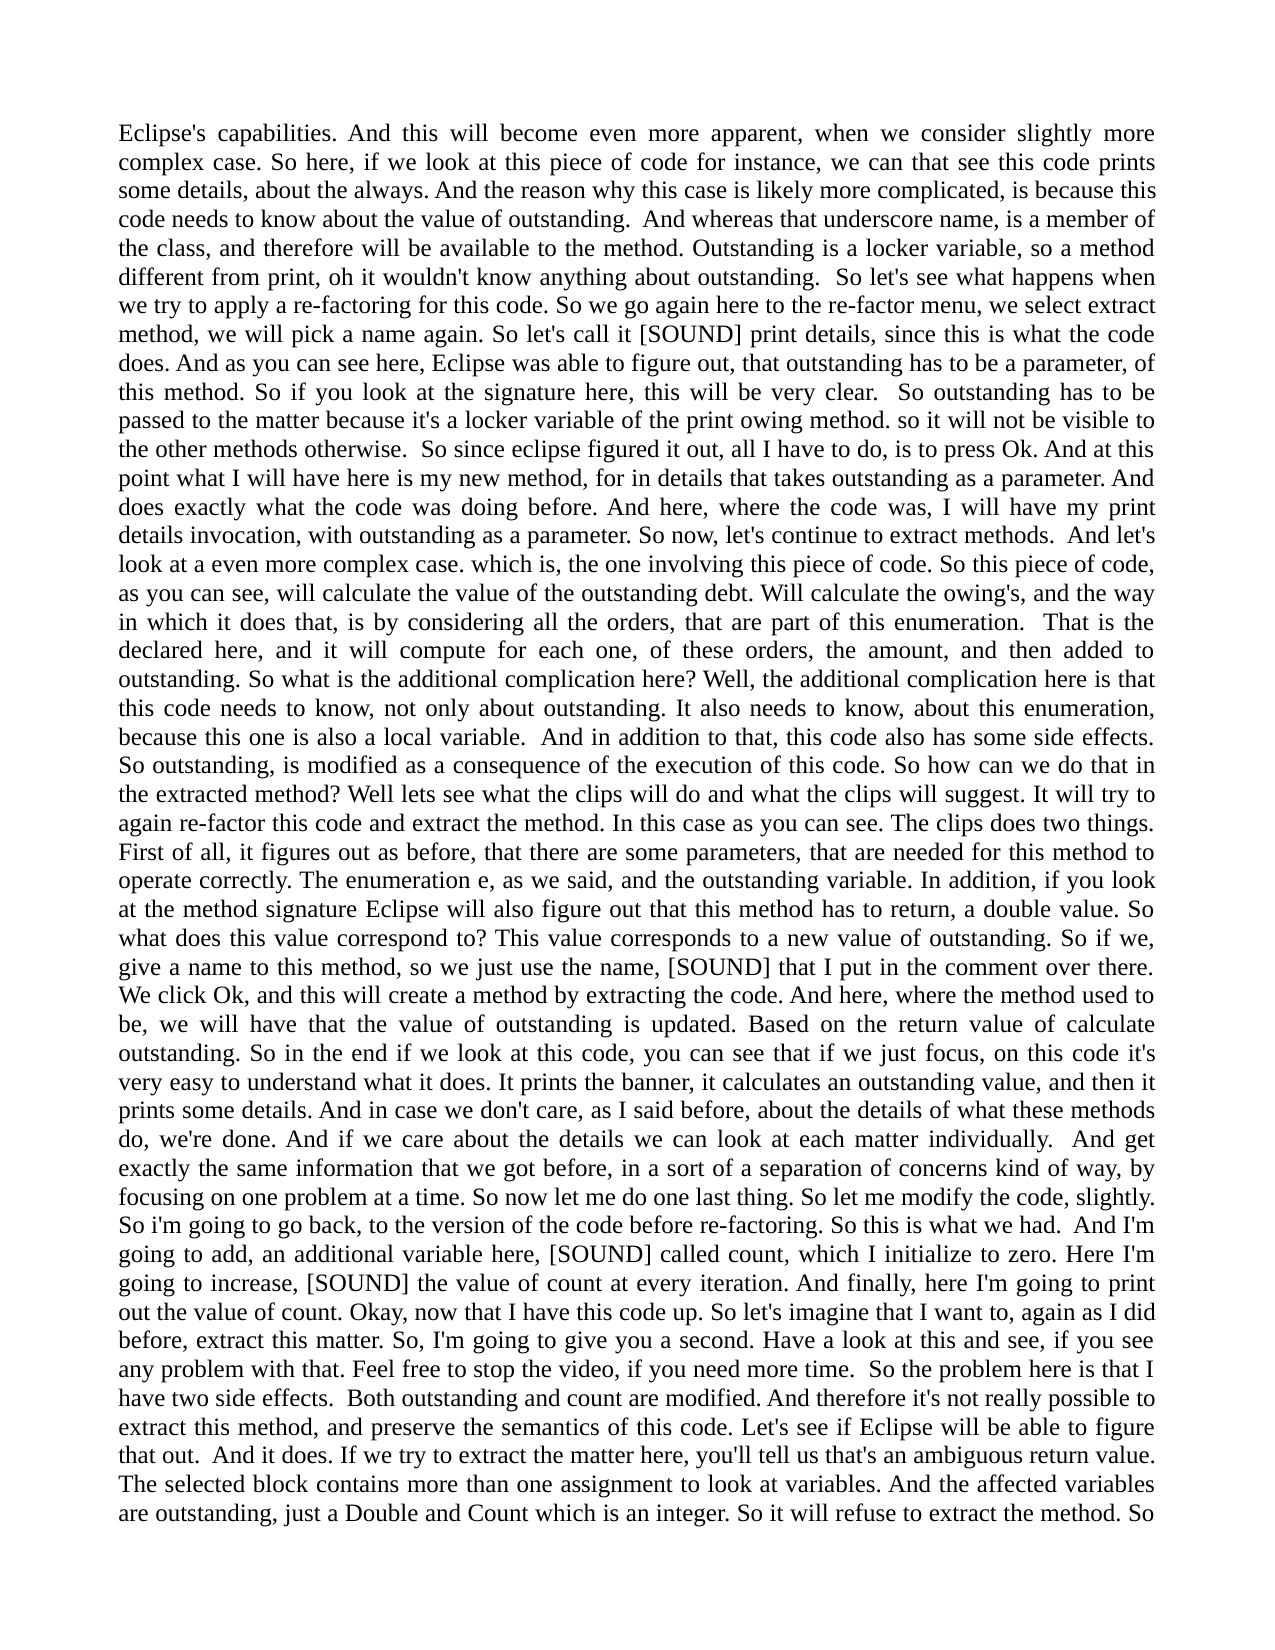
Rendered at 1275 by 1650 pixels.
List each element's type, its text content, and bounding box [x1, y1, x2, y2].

text Eclipse's capabilities. And this will become even more apparent, when we consider slightly more complex case. So here, if we look at this piece of code for instance, we can that see this code prints some details, about the always. And the reason why this case is likely more complicated, is because this code needs to know about the value of outstanding. And whereas that underscore name, is a member of the class, and therefore will be available to the method. Outstanding is a locker variable, so a method different from print, oh it wouldn't know anything about outstanding. So let's see what happens when we try to apply a re-factoring for this code. So we go again here to the re-factor menu, we select extract method, we will pick a name again. So let's call it [SOUND] print details, since this is what the code does. And as you can see here, Eclipse was able to figure out, that outstanding has to be a parameter, of this method. So if you look at the signature here, this will be very clear. So outstanding has to be passed to the matter because it's a locker variable of the print owing method. so it will not be visible to the other methods otherwise. So since eclipse figured it out, all I have to do, is to press Ok. And at this point what I will have here is my new method, for in details that takes outstanding as a parameter. And does exactly what the code was doing before. And here, where the code was, I will have my print details invocation, with outstanding as a parameter. So now, let's continue to extract methods. And let's look at a even more complex case. which is, the one involving this piece of code. So this piece of code, as you can see, will calculate the value of the outstanding debt. Will calculate the owing's, and the way in which it does that, is by considering all the orders, that are part of this enumeration. That is the declared here, and it will compute for each one, of these orders, the amount, and then added to outstanding. So what is the additional complication here? Well, the additional complication here is that this code needs to know, not only about outstanding. It also needs to know, about this enumeration, because this one is also a local variable. And in addition to that, this code also has some side effects. So outstanding, is modified as a consequence of the execution of this code. So how can we do that in the extracted method? Well lets see what the clips will do and what the clips will suggest. It will try to again re-factor this code and extract the method. In this case as you can see. The clips does two things. First of all, it figures out as before, that there are some parameters, that are needed for this method to operate correctly. The enumeration e, as we said, and the outstanding variable. In addition, if you look at the method signature Eclipse will also figure out that this method has to return, a double value. So what does this value correspond to? This value corresponds to a new value of outstanding. So if we, give a name to this method, so we just use the name, [SOUND] that I put in the comment over there. We click Ok, and this will create a method by extracting the code. And here, where the method used to be, we will have that the value of outstanding is updated. Based on the return value of calculate outstanding. So in the end if we look at this code, you can see that if we just focus, on this code it's very easy to understand what it does. It prints the banner, it calculates an outstanding value, and then it prints some details. And in case we don't care, as I said before, about the details of what these methods do, we're done. And if we care about the details we can look at each matter individually. And get exactly the same information that we got before, in a sort of a separation of concerns kind of way, by focusing on one problem at a time. So now let me do one last thing. So let me modify the code, slightly. So i'm going to go back, to the version of the code before re-factoring. So this is what we had. And I'm going to add, an additional variable here, [SOUND] called count, which I initialize to zero. Here I'm going to increase, [SOUND] the value of count at every iteration. And finally, here I'm going to print out the value of count. Okay, now that I have this code up. So let's imagine that I want to, again as I did before, extract this matter. So, I'm going to give you a second. Have a look at this and see, if you see any problem with that. Feel free to stop the video, if you need more time. So the problem here is that I have two side effects. Both outstanding and count are modified. And therefore it's not really possible to extract this method, and preserve the semantics of this code. Let's see if Eclipse will be able to figure that out. And it does. If we try to extract the matter here, you'll tell us that's an ambiguous return value. The selected block contains more than one assignment to look at variables. And the affected variables are outstanding, just a Double and Count which is an integer. So it will refuse to extract the method. So [118, 118, 1157, 1527]
